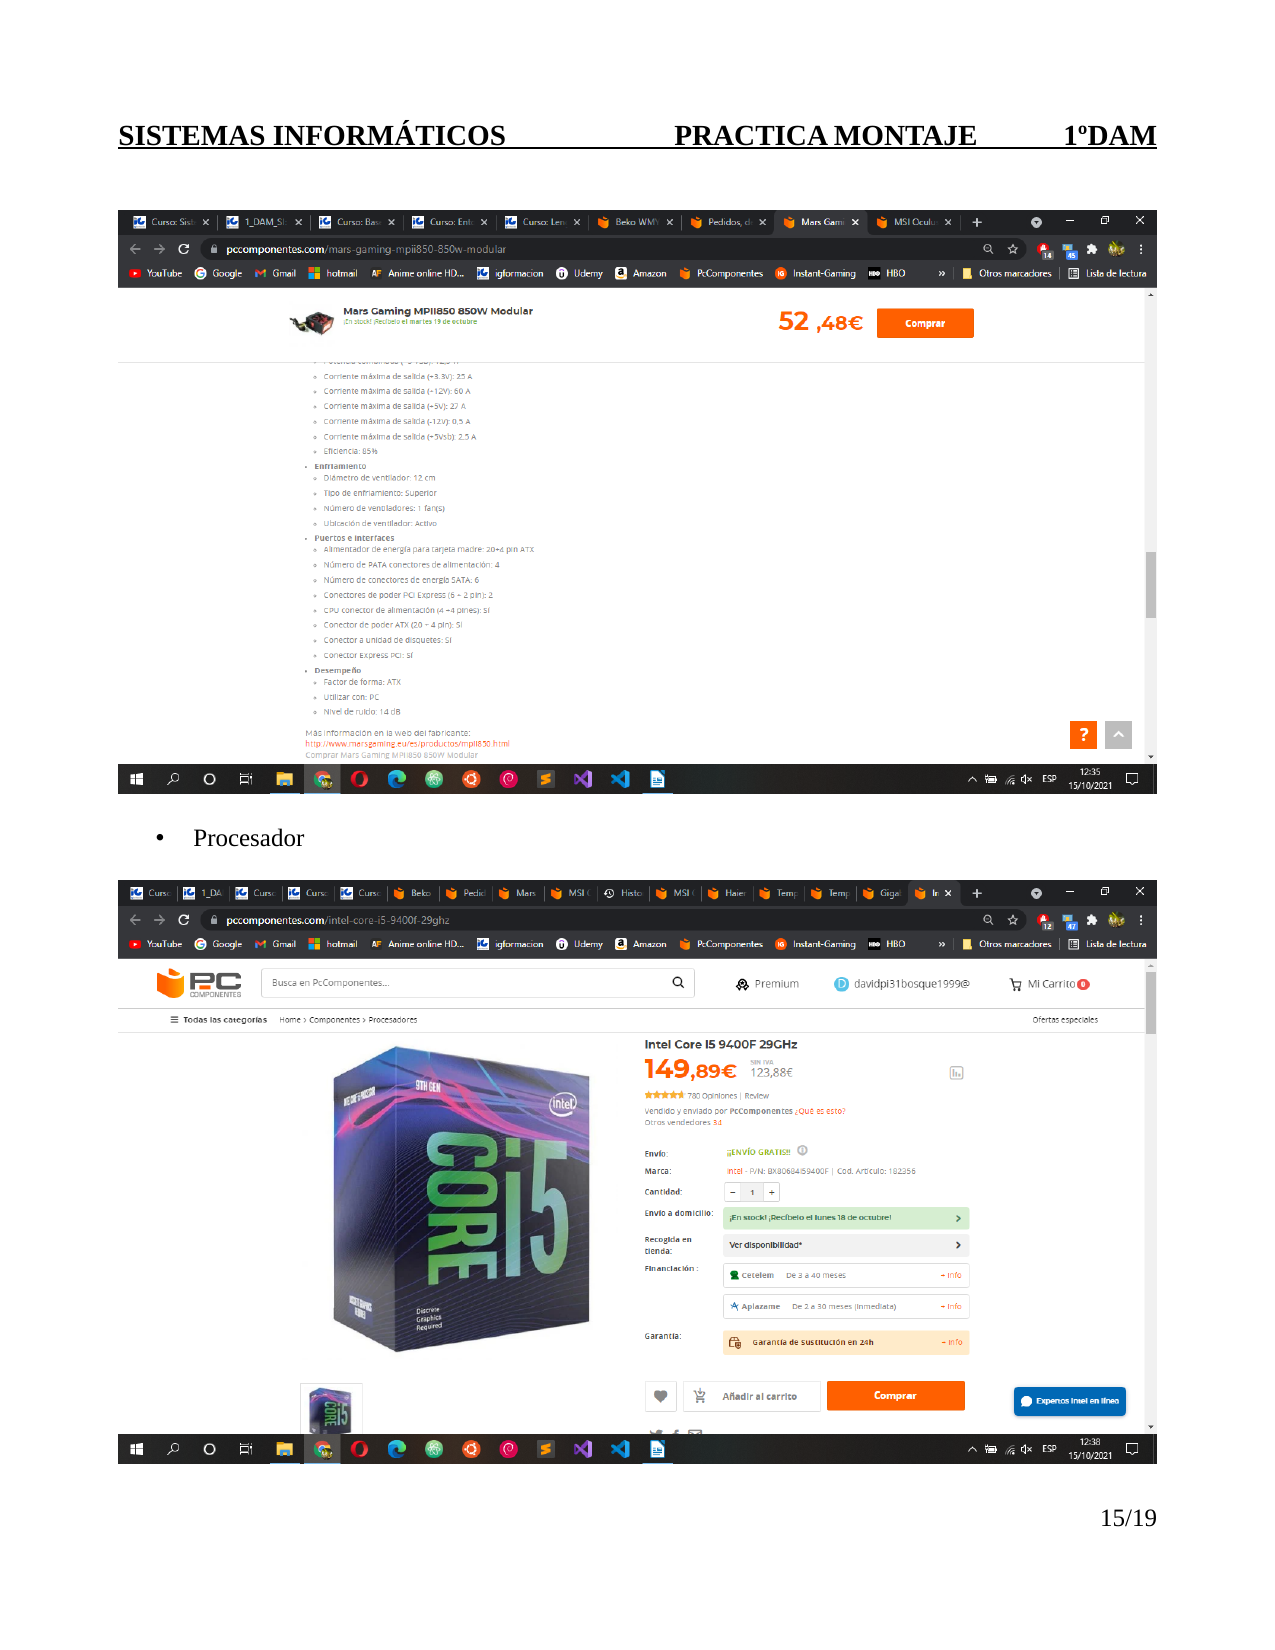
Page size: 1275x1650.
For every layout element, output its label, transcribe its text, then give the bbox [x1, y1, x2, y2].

list Procesador [156, 823, 1157, 851]
picture [118, 880, 1157, 1464]
picture [118, 210, 1157, 794]
